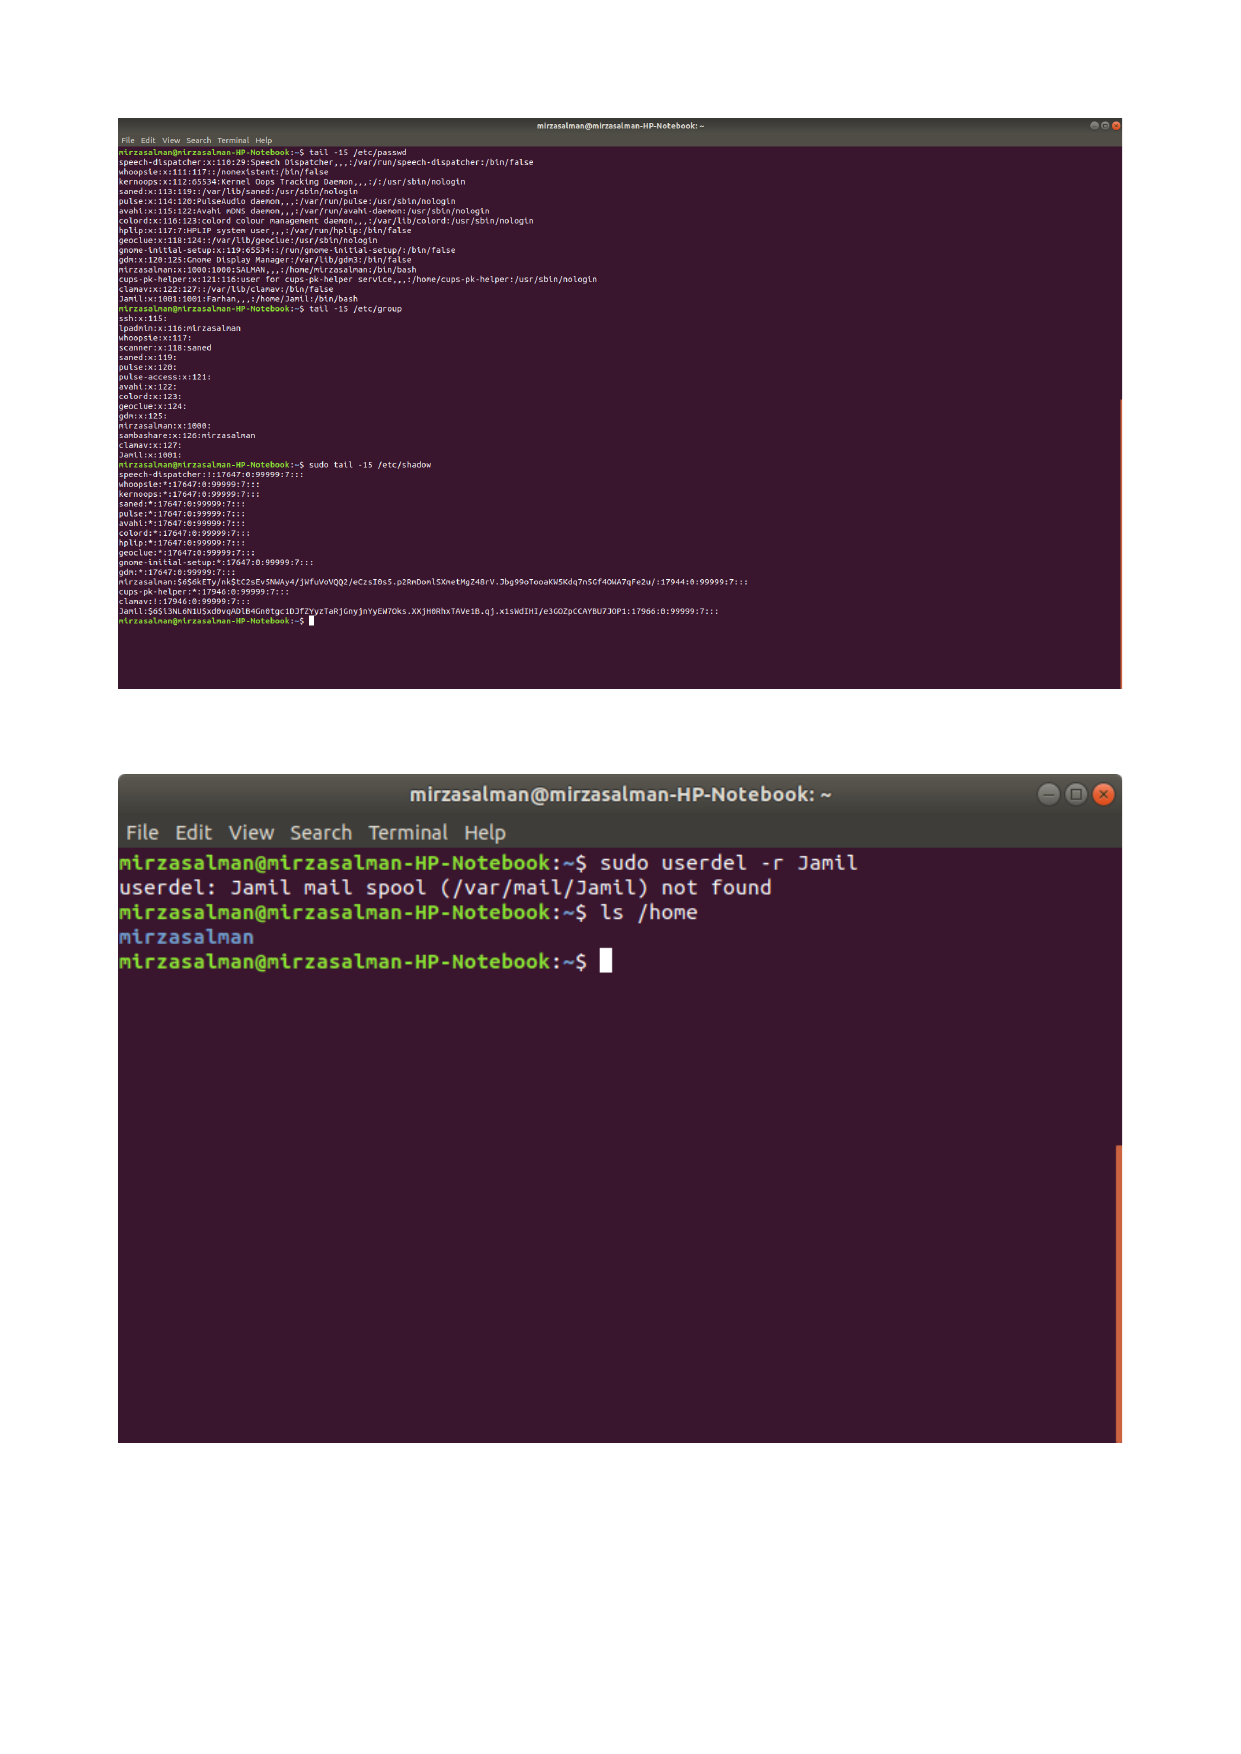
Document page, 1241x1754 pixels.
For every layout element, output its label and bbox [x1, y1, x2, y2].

picture [118, 118, 1123, 689]
picture [118, 774, 1123, 1443]
